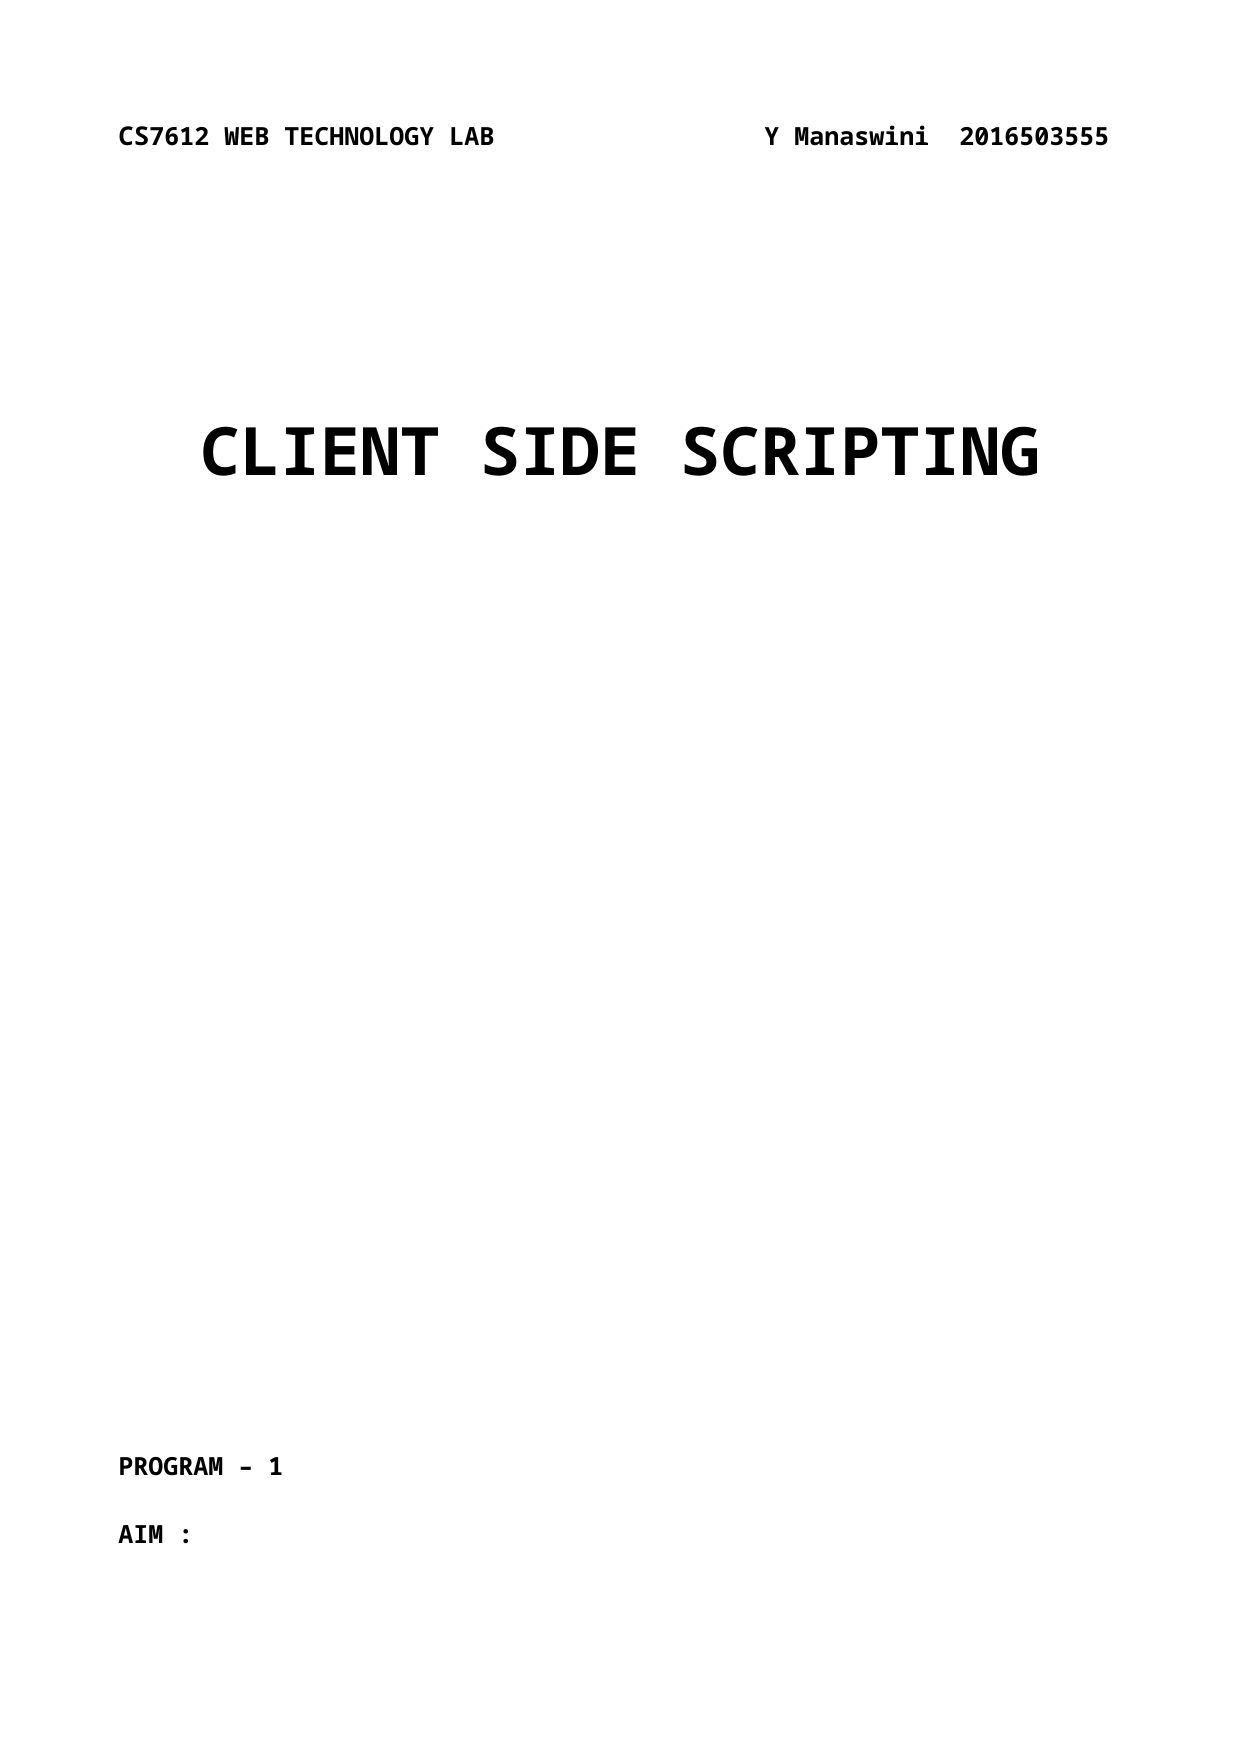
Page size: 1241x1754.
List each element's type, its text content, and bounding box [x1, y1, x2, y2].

text CLIENT SIDE SCRIPTING [118, 404, 1122, 495]
text AIM : [118, 1517, 1122, 1551]
text PROGRAM – 1 [118, 1448, 1122, 1482]
